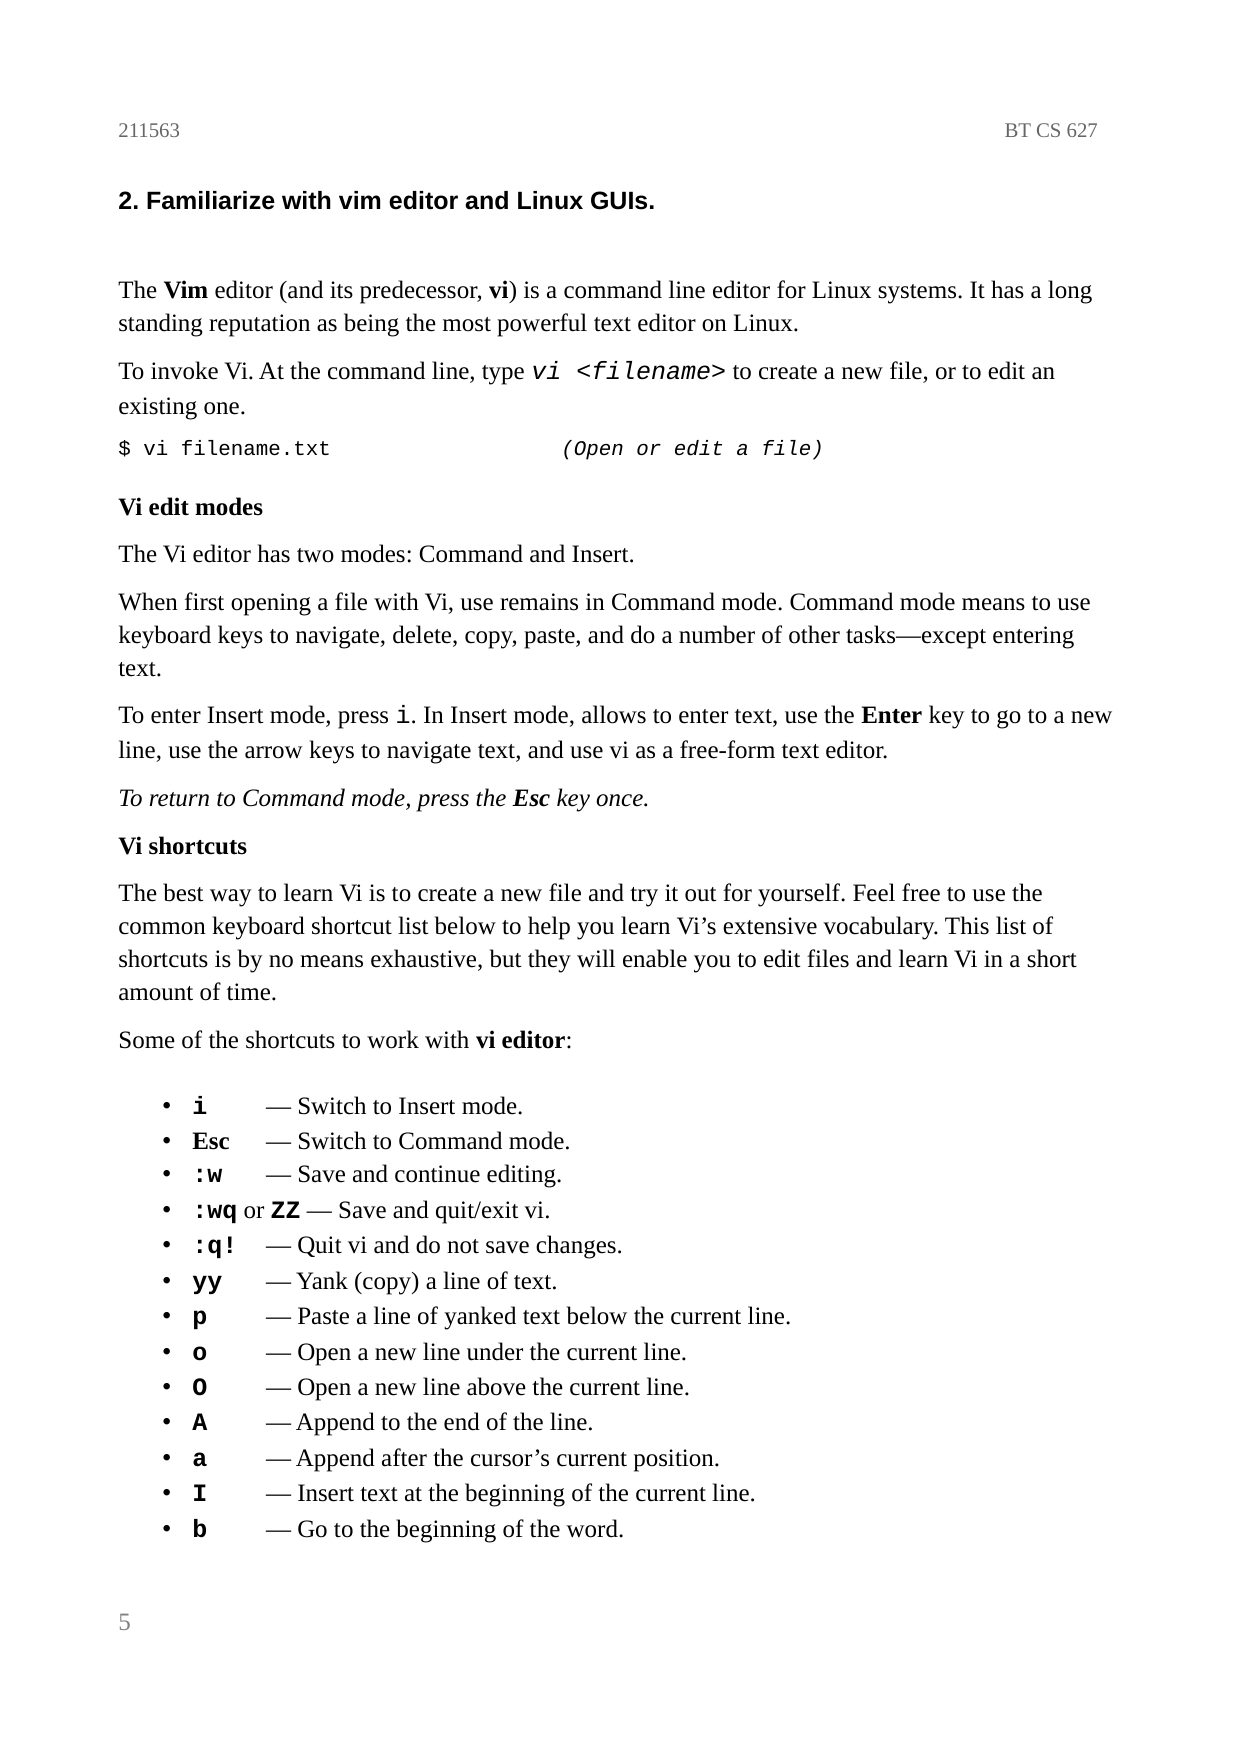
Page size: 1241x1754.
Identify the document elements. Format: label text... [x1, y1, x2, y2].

list i — Switch to Insert mode. [162, 1091, 1122, 1122]
text The Vi editor has two modes: Command and Insert. [118, 539, 1122, 568]
text When first opening a file with Vi, use remains in Command mode. Command mode means to use keyboard keys to navigate, delete, copy, paste, and do a number of other tasks—except entering text. [118, 587, 1122, 682]
text The Vim editor (and its predecessor, vi) is a command line editor for Linux systems. It has a long standing reputation as being the most powerful text editor on Linux. [118, 275, 1122, 337]
list Esc — Switch to Command mode. [162, 1126, 1122, 1155]
text $ vi filename.txt (Open or edit a file) [118, 438, 1122, 462]
text Vi edit modes [118, 492, 1122, 520]
list O — Open a new line above the current line. [162, 1372, 1122, 1403]
list :q! — Quit vi and do not save changes. [162, 1230, 1122, 1261]
list a — Append after the cursor’s current position. [162, 1443, 1122, 1474]
list p — Paste a line of yanked text below the current line. [162, 1301, 1122, 1332]
list b — Go to the beginning of the word. [162, 1514, 1122, 1544]
text To invoke Vi. At the command line, type vi <filename> to create a new file, or to edit an existing one. [118, 356, 1122, 419]
list I — Insert text at the beginning of the current line. [162, 1478, 1122, 1509]
text Some of the shortcuts to work with vi editor: [118, 1025, 1122, 1054]
subtitle 2. Familiarize with vim editor and Linux GUIs. [118, 186, 1122, 215]
text The best way to learn Vi is to create a new file and try it out for yourself. Feel free to use the common keyboard shortcut list below to help you learn Vi’s extensive vocabulary. This list of shortcuts is by no means exhaustive, but they will enable you to edit files and learn Vi in a short amount of time. [118, 878, 1122, 1006]
list A — Append to the end of the line. [162, 1407, 1122, 1438]
list :w — Save and continue editing. [162, 1159, 1122, 1190]
list o — Open a new line under the current line. [162, 1337, 1122, 1367]
list :wq or ZZ — Save and quit/exit vi. [162, 1195, 1122, 1226]
list yy — Yank (copy) a line of text. [162, 1266, 1122, 1297]
text Vi shortcuts [118, 831, 1122, 859]
text To return to Command mode, press the Esc key once. [118, 783, 1122, 812]
text To enter Insert mode, press i. In Insert mode, allows to enter text, use the Enter key to go to a new line, use the arrow keys to navigate text, and use vi as a free-form text editor. [118, 700, 1122, 764]
